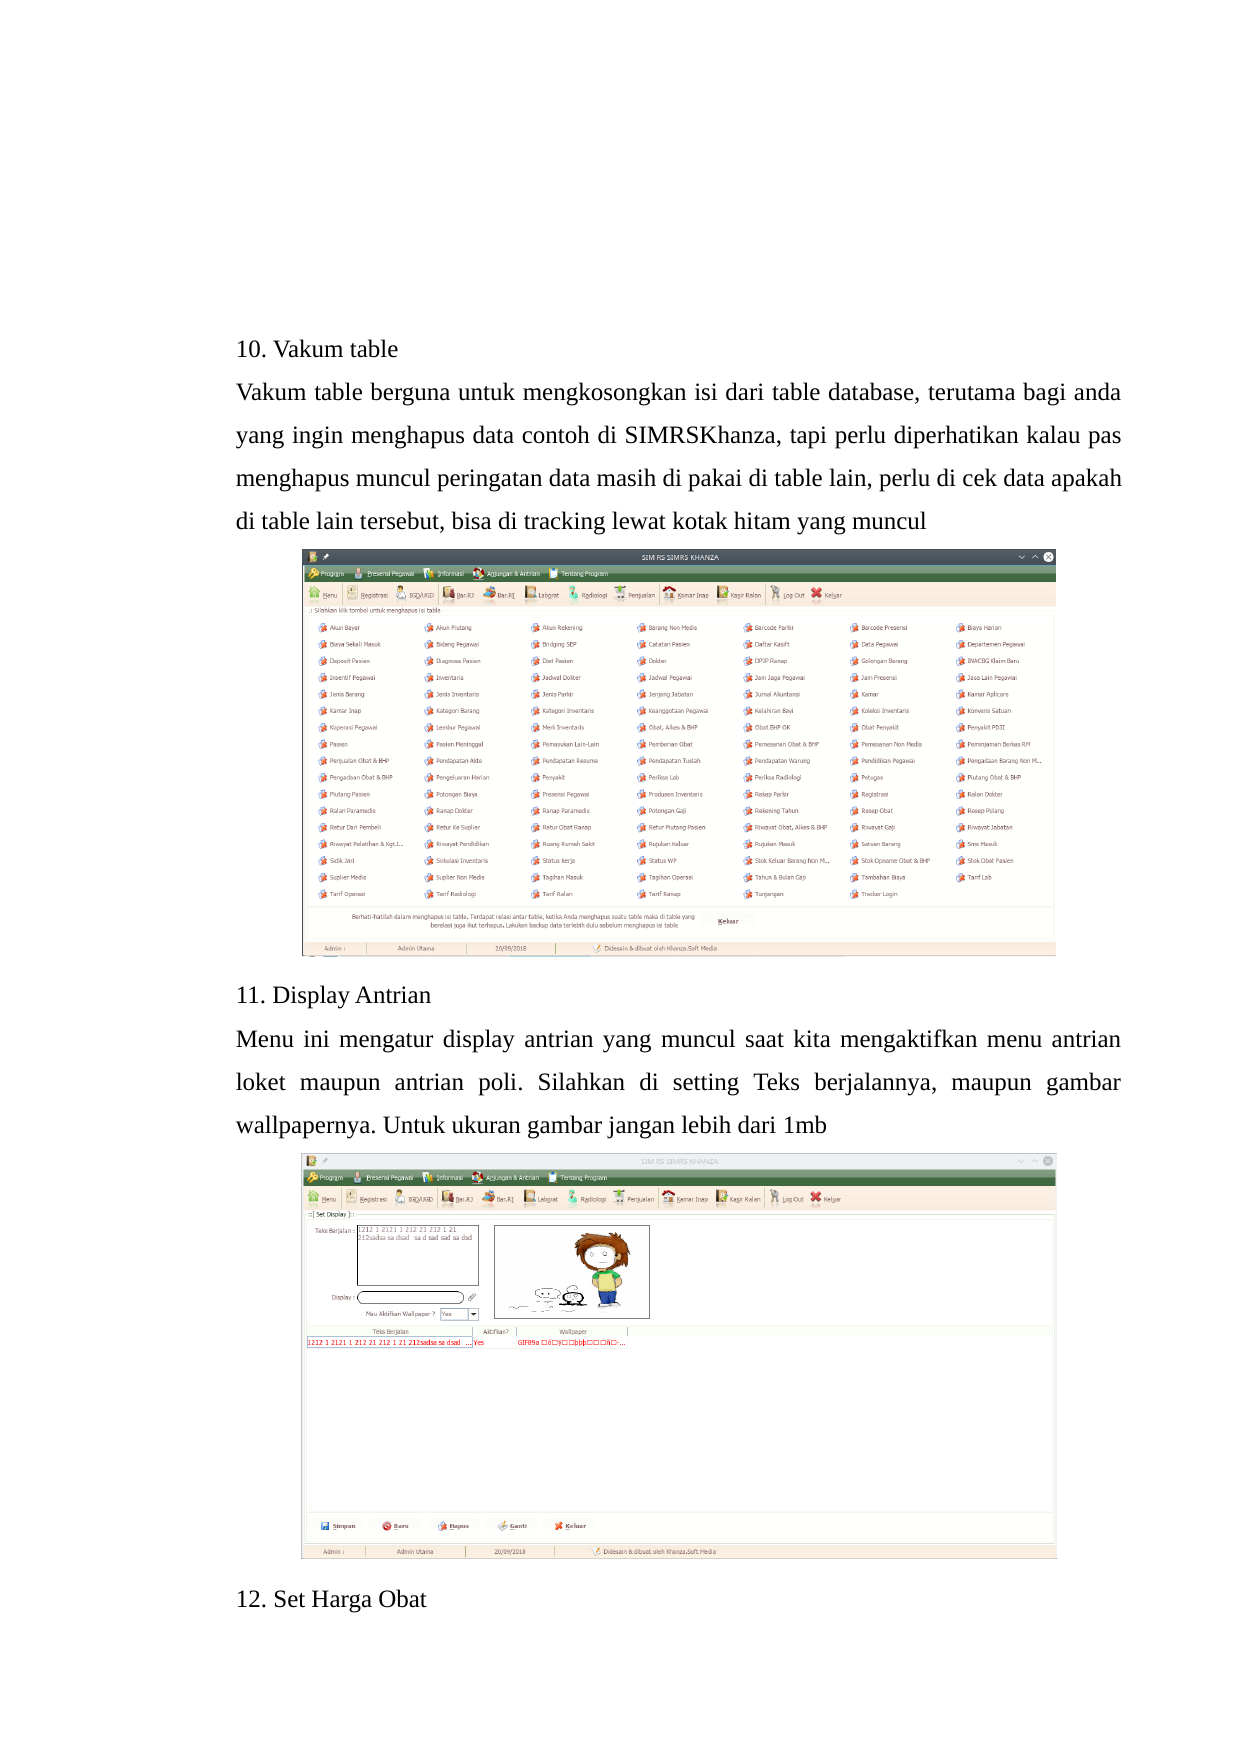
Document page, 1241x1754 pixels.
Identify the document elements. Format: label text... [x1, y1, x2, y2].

text Menu ini mengatur display antrian yang muncul saat kita mengaktifkan menu antrian loket maupun antrian poli. Silahkan di setting Teks berjalannya, maupun gambar wallpapernya. Untuk ukuran gambar jangan lebih dari 1mb [236, 1024, 1122, 1139]
text 11. Display Antrian [236, 981, 1122, 1009]
picture [301, 1153, 1057, 1559]
picture [302, 549, 1056, 957]
text Vakum table berguna untuk mengkosongkan isi dari table database, terutama bagi anda yang ingin menghapus data contoh di SIMRSKhanza, tapi perlu diperhatikan kalau pas menghapus muncul peringatan data masih di pakai di table lain, perlu di cek data apakah di table lain tersebut, bisa di tracking lewat kotak hitam yang muncul [236, 377, 1122, 535]
text 10. Vakum table [236, 334, 1122, 362]
text 12. Set Harga Obat [236, 1584, 1122, 1613]
